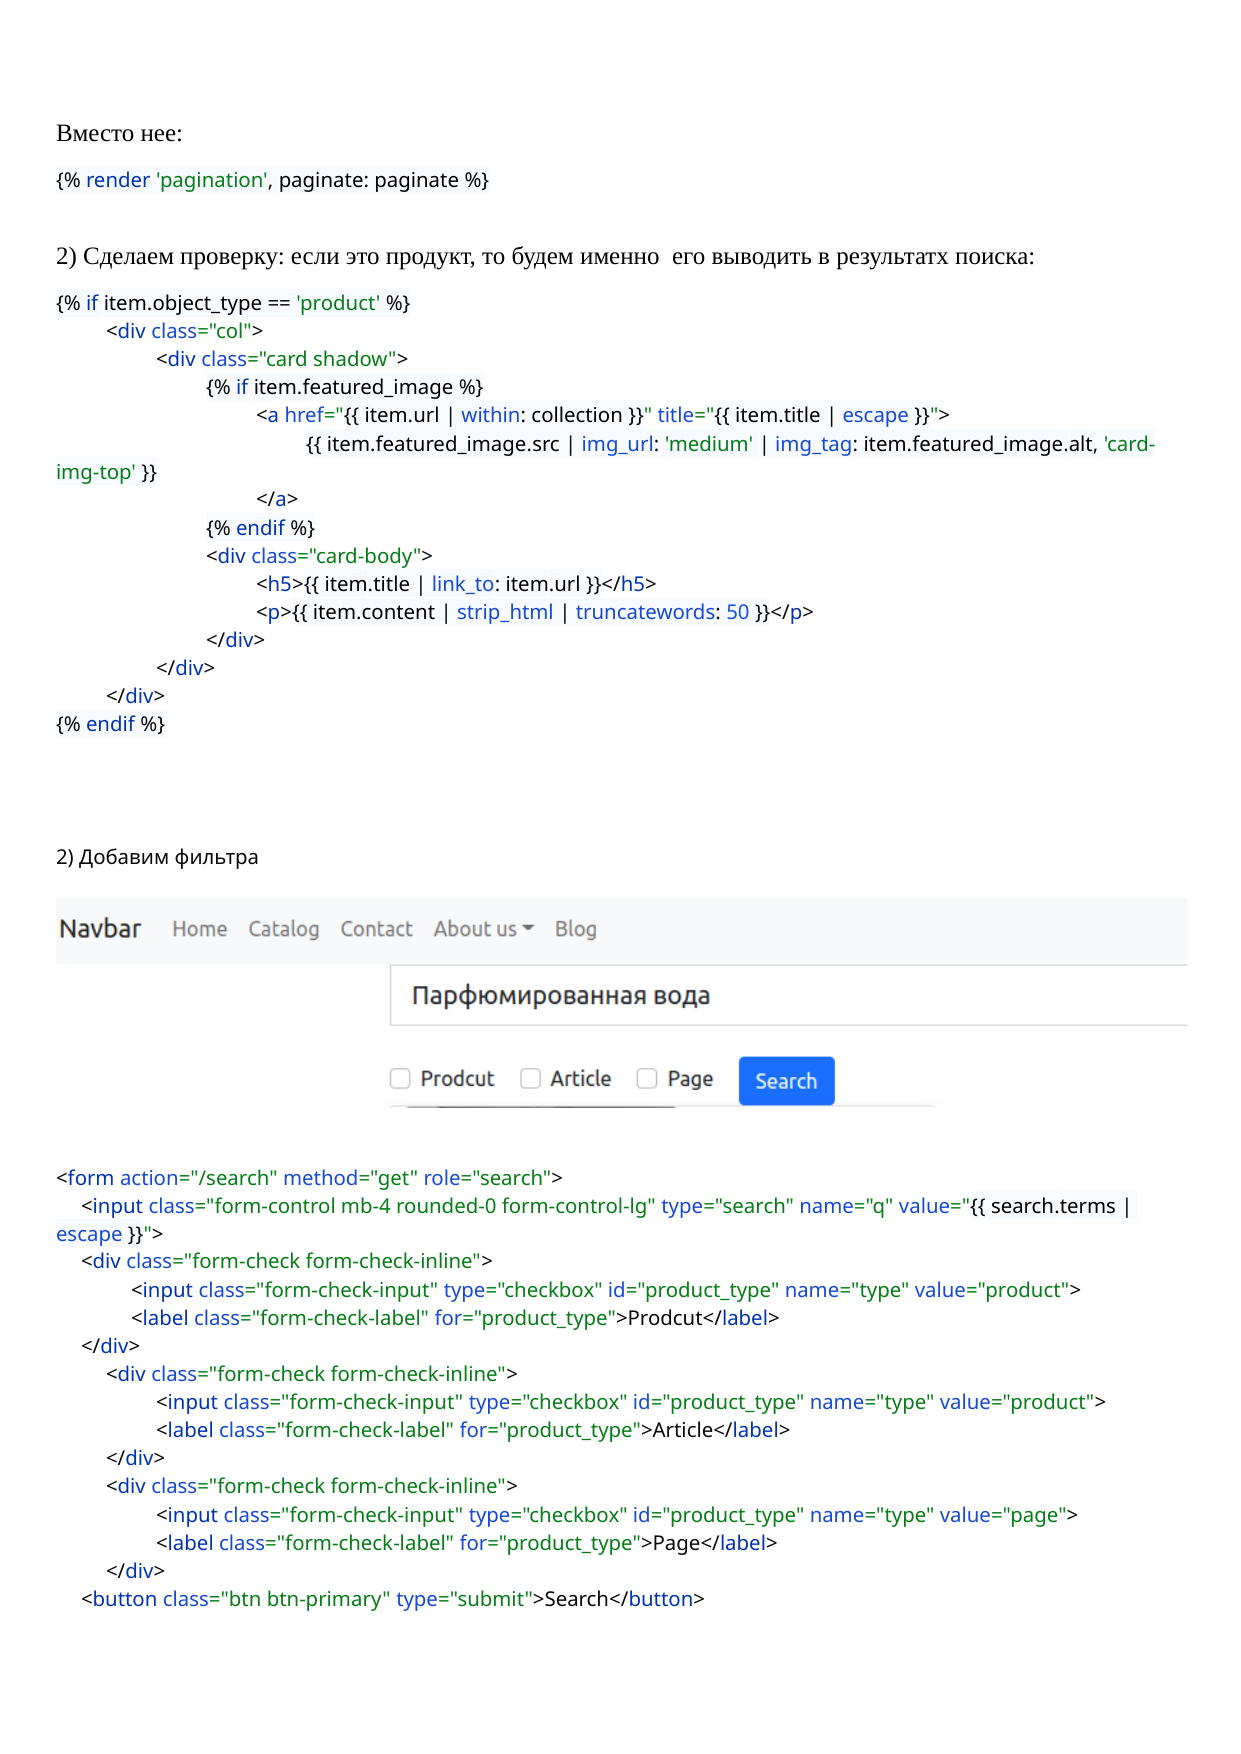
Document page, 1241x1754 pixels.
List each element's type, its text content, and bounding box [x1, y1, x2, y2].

text <input class="form-check-input" type="checkbox" id="product_type" name="type" value="product"> [56, 1388, 1187, 1416]
text <input class="form-check-input" type="checkbox" id="product_type" name="type" value="product"> [56, 1275, 1187, 1303]
text </div> [56, 682, 1187, 710]
text <input class="form-control mb-4 rounded-0 form-control-lg" type="search" name="q" value="{{ search.terms | escape }}"> [56, 1191, 1187, 1247]
text <button class="btn btn-primary" type="submit">Search</button> [56, 1584, 1187, 1613]
text <div class="form-check form-check-inline"> [56, 1247, 1187, 1275]
text <div class="form-check form-check-inline"> [56, 1359, 1187, 1388]
text <div class="card shadow"> [56, 345, 1187, 373]
text </div> [56, 654, 1187, 682]
text </div> [56, 1331, 1187, 1359]
text <p>{{ item.content | strip_html | truncatewords: 50 }}</p> [56, 597, 1187, 626]
text <label class="form-check-label" for="product_type">Page</label> [56, 1528, 1187, 1556]
text {% endif %} [56, 710, 1187, 738]
text <div class="col"> [56, 317, 1187, 345]
text Вместо нее: [56, 118, 1187, 147]
text <label class="form-check-label" for="product_type">Prodcut</label> [56, 1303, 1187, 1331]
text <h5>{{ item.title | link_to: item.url }}</h5> [56, 569, 1187, 597]
text {% if item.object_type == 'product' %} [56, 289, 1187, 317]
text <div class="form-check form-check-inline"> [56, 1472, 1187, 1500]
text </div> [56, 626, 1187, 654]
text {{ item.featured_image.src | img_url: 'medium' | img_tag: item.featured_image.alt, 'card-img-top' }} [56, 429, 1187, 485]
text 2) Сделаем проверку: если это продукт, то будем именно его выводить в результатх поиска: [56, 241, 1187, 270]
text <a href="{{ item.url | within: collection }}" title="{{ item.title | escape }}"> [56, 401, 1187, 429]
text <input class="form-check-input" type="checkbox" id="product_type" name="type" value="page"> [56, 1500, 1187, 1528]
text {% if item.featured_image %} [56, 373, 1187, 401]
text </a> [56, 485, 1187, 513]
text <form action="/search" method="get" role="search"> [56, 1163, 1187, 1191]
picture [55, 898, 1188, 1108]
text {% render 'pagination', paginate: paginate %} [56, 166, 1187, 193]
text 2) Добавим фильтра [56, 843, 1187, 871]
text </div> [56, 1556, 1187, 1584]
text {% endif %} [56, 513, 1187, 541]
text <div class="card-body"> [56, 541, 1187, 569]
text </div> [56, 1444, 1187, 1472]
text <label class="form-check-label" for="product_type">Article</label> [56, 1416, 1187, 1444]
